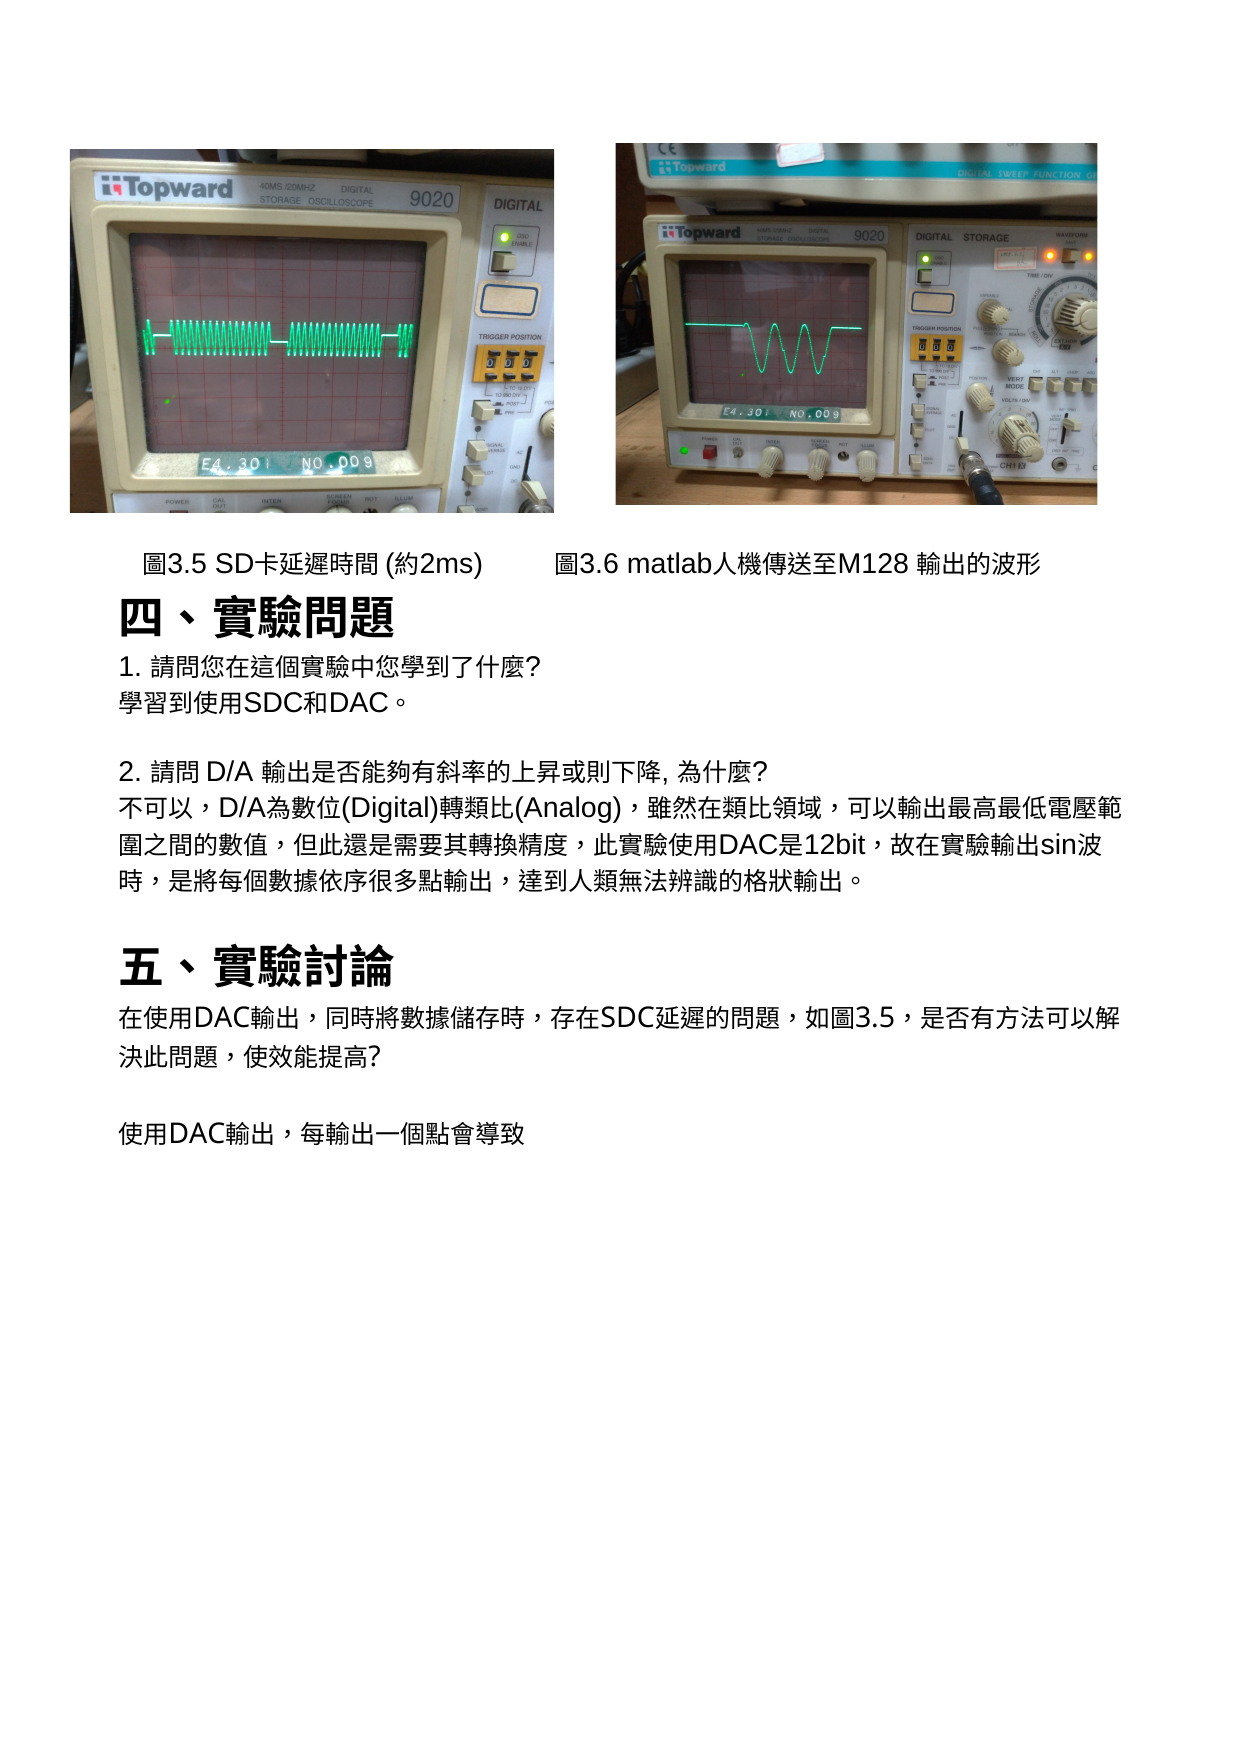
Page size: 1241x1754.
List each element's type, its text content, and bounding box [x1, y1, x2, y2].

picture [69, 149, 555, 513]
text 使用DAC輸出，每輸出一個點會導致 [118, 1113, 1122, 1152]
text 學習到使用SDC和DAC。 [118, 683, 1122, 720]
text 在使用DAC輸出，同時將數據儲存時，存在SDC延遲的問題，如圖3.5，是否有方法可以解決此問題，使效能提高? [118, 997, 1122, 1074]
list 實驗討論 [118, 930, 1122, 997]
text 1. 請問您在這個實驗中您學到了什麼? [118, 647, 1122, 683]
text 2. 請問 D/A 輸出是否能夠有斜率的上昇或則下降, 為什麼? [118, 753, 1122, 789]
picture [615, 143, 1098, 505]
text 圖3.5 SD卡延遲時間 (約2ms) 圖3.6 matlab人機傳送至M128 輸出的波形 [118, 545, 1122, 581]
text 不可以，D/A為數位(Digital)轉類比(Analog)，雖然在類比領域，可以輸出最高最低電壓範圍之間的數值，但此還是需要其轉換精度，此實驗使用DAC是12bit，故在實驗輸出sin波時，是將每個數據依序很多點輸出，達到人類無法辨識的格狀輸出。 [118, 789, 1122, 898]
list 實驗問題 [118, 581, 1122, 647]
